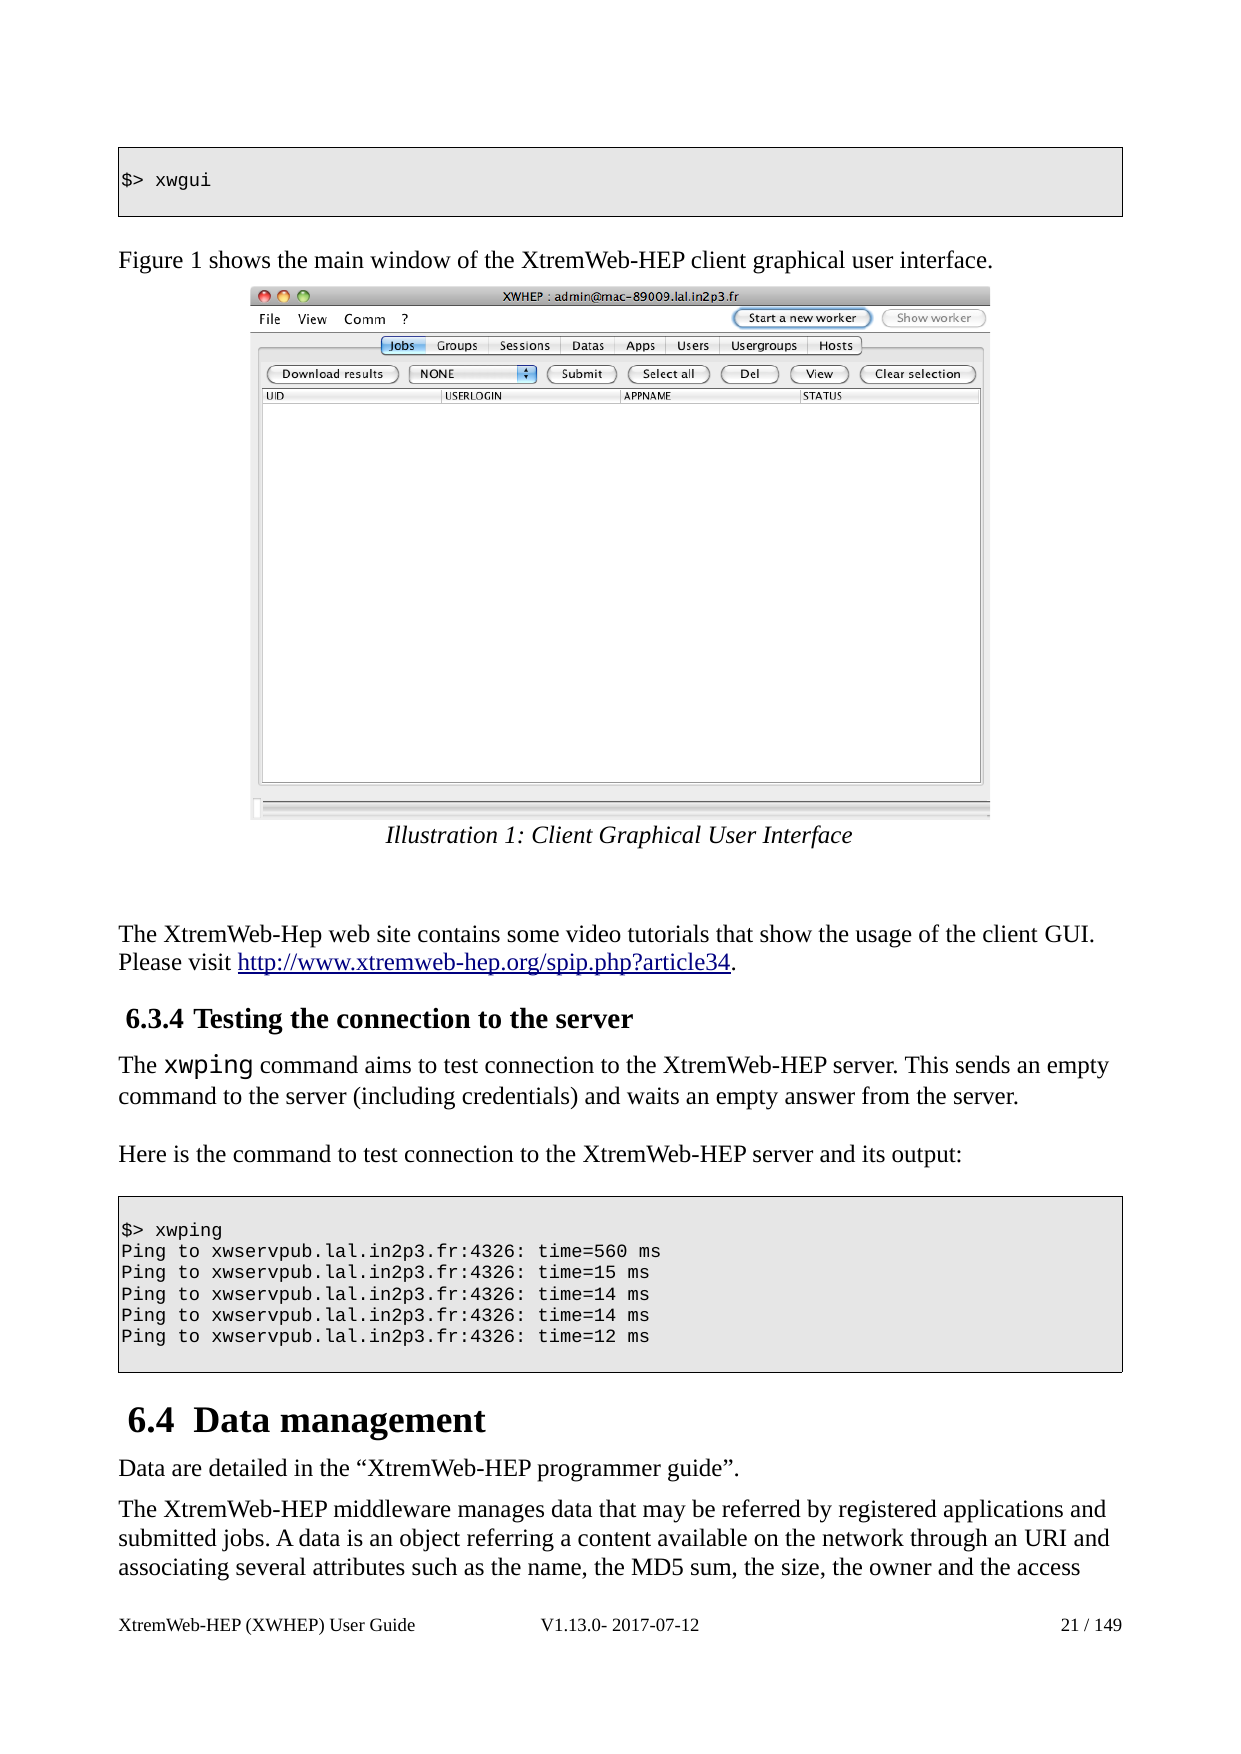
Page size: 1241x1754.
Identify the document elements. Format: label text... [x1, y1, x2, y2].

text $> xwgui [119, 168, 1122, 189]
text Ping to xwservpub.lal.in2p3.fr:4326: time=15 ms [119, 1260, 1122, 1281]
text The XtremWeb-HEP middleware manages data that may be referred by registered applications and submitted jobs. A data is an object referring a content available on the network through an URI and associating several attributes such as the name, the MD5 sum, the size, the owner and the access [118, 1494, 1122, 1580]
text Illustration 1: Client Graphical User Interface [250, 820, 990, 849]
text Ping to xwservpub.lal.in2p3.fr:4326: time=14 ms [119, 1302, 1122, 1324]
text Ping to xwservpub.lal.in2p3.fr:4326: time=12 ms [119, 1324, 1122, 1345]
text The xwping command aims to test connection to the XtremWeb-HEP server. This sends an empty command to the server (including credentials) and waits an empty answer from the server. [118, 1047, 1122, 1110]
text Ping to xwservpub.lal.in2p3.fr:4326: time=14 ms [119, 1281, 1122, 1302]
text $> xwping [119, 1217, 1122, 1239]
text Ping to xwservpub.lal.in2p3.fr:4326: time=560 ms [119, 1239, 1122, 1260]
text Data are detailed in the “XtremWeb-HEP programmer guide”. [118, 1453, 1122, 1482]
text Figure 1 shows the main window of the XtremWeb-HEP client graphical user interface. [118, 245, 1122, 274]
subtitle Data management [118, 1397, 1122, 1440]
text Here is the command to test connection to the XtremWeb-HEP server and its output: [118, 1139, 1122, 1167]
text The XtremWeb-Hep web site contains some video tutorials that show the usage of the client GUI. Please visit http://www.xtremweb-hep.org/spip.php?article34. [118, 919, 1122, 976]
picture [250, 286, 991, 820]
subtitle Testing the connection to the server [118, 1001, 1122, 1035]
